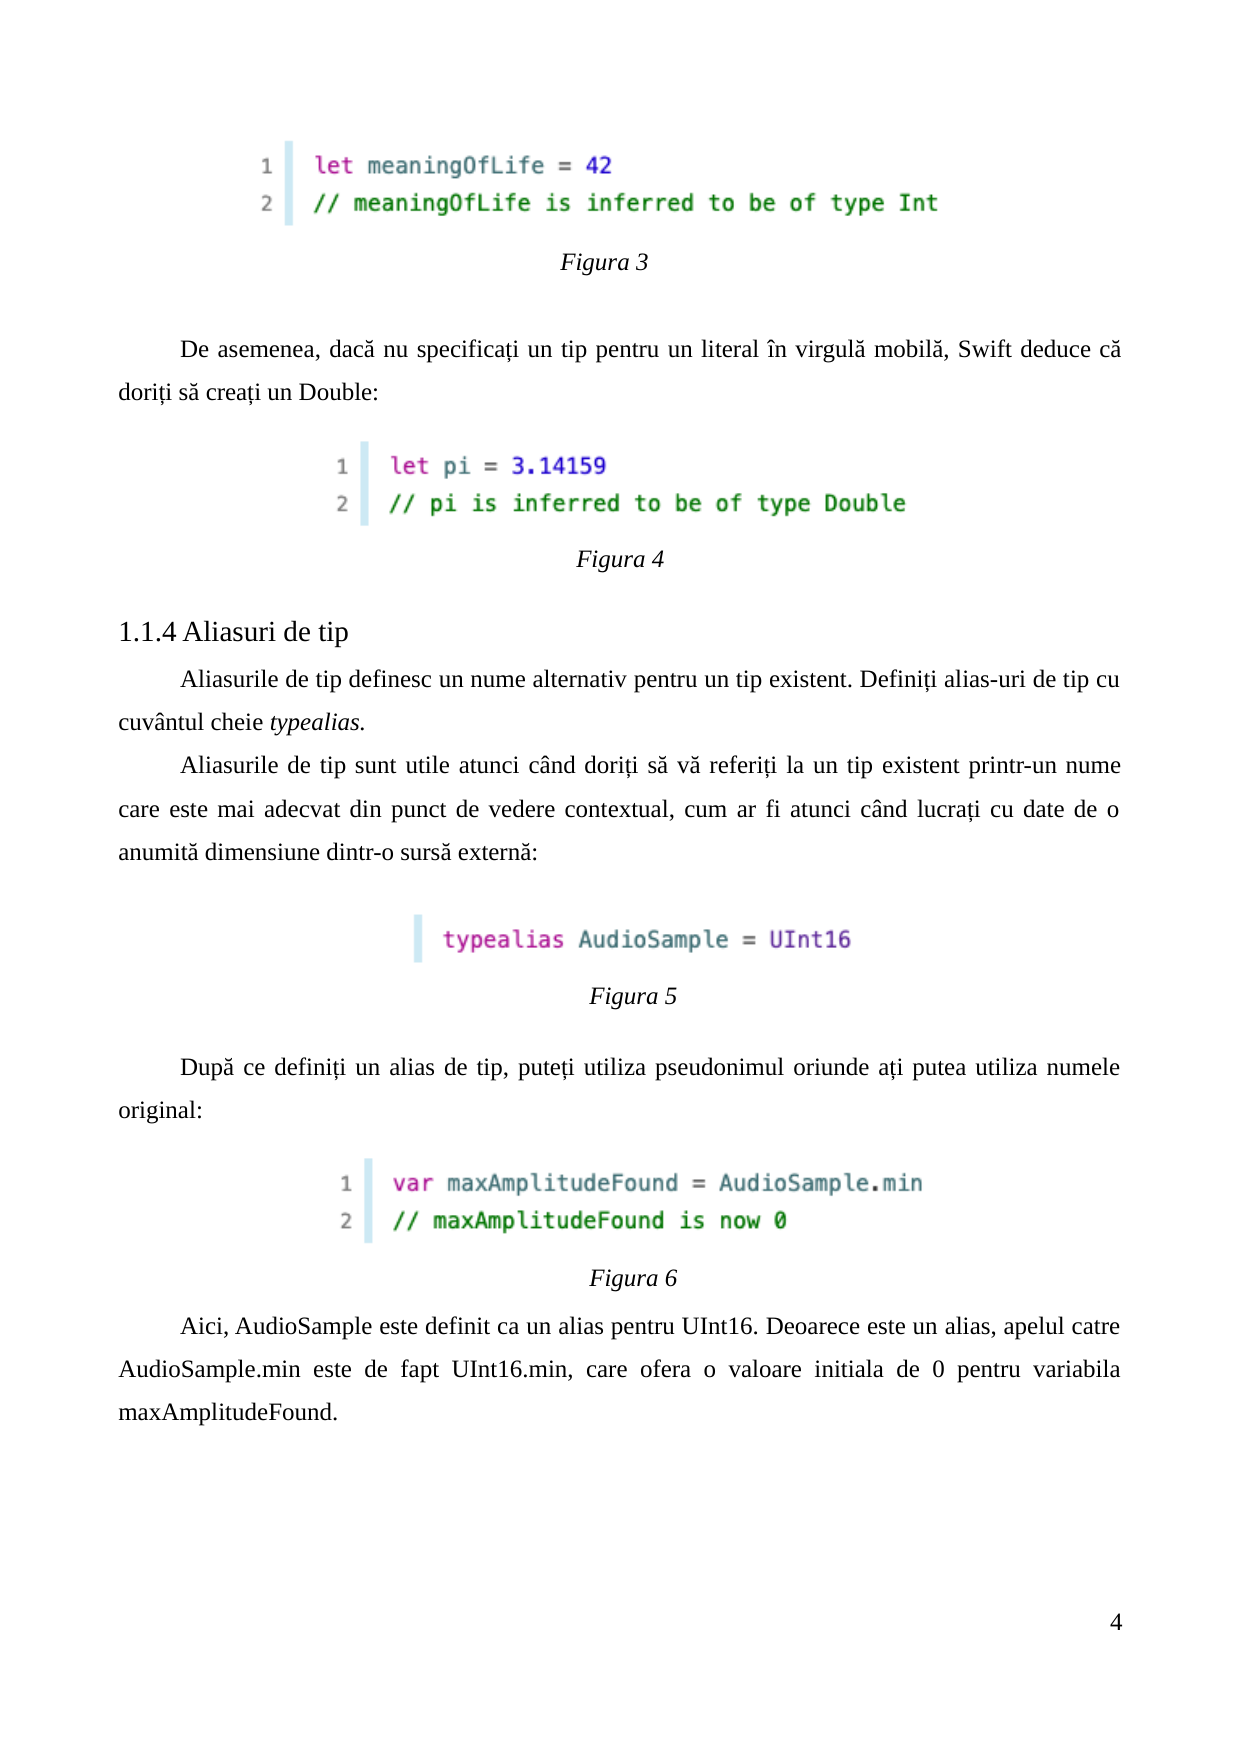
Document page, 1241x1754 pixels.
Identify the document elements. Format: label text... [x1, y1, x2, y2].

text După ce definiți un alias de tip, puteți utiliza pseudonimul oriunde ați putea utiliza numele original: [118, 1052, 1122, 1124]
text Aici, AudioSample este definit ca un alias pentru UInt16. Deoarece este un alias, apelul catre AudioSample.min este de fapt UInt16.min, care ofera o valoare initiala de 0 pentru variabila maxAmplitudeFound. [118, 1311, 1122, 1426]
text Figura 4 [322, 539, 918, 573]
text Aliasurile de tip sunt utile atunci când doriți să vă referiți la un tip existent printr-un nume care este mai adecvat din punct de vedere contextual, cum ar fi atunci când lucrați cu date de o anumită dimensiune dintr-o sursă externă: [118, 751, 1122, 866]
text Figura 6 [321, 1258, 946, 1291]
text Figura 3 [248, 242, 960, 276]
picture [322, 432, 918, 539]
text Figura 5 [403, 976, 863, 1009]
text De asemenea, dacă nu specificați un tip pentru un literal în virgulă mobilă, Swift deduce că doriți să creați un Double: [118, 334, 1122, 406]
picture [248, 138, 960, 242]
text Aliasurile de tip definesc un nume alternativ pentru un tip existent. Definiți alias-uri de tip cu cuvântul cheie typealias. [118, 664, 1122, 736]
picture [321, 1144, 946, 1258]
subtitle 1.1.4 Aliasuri de tip [118, 614, 1122, 648]
picture [403, 906, 864, 976]
